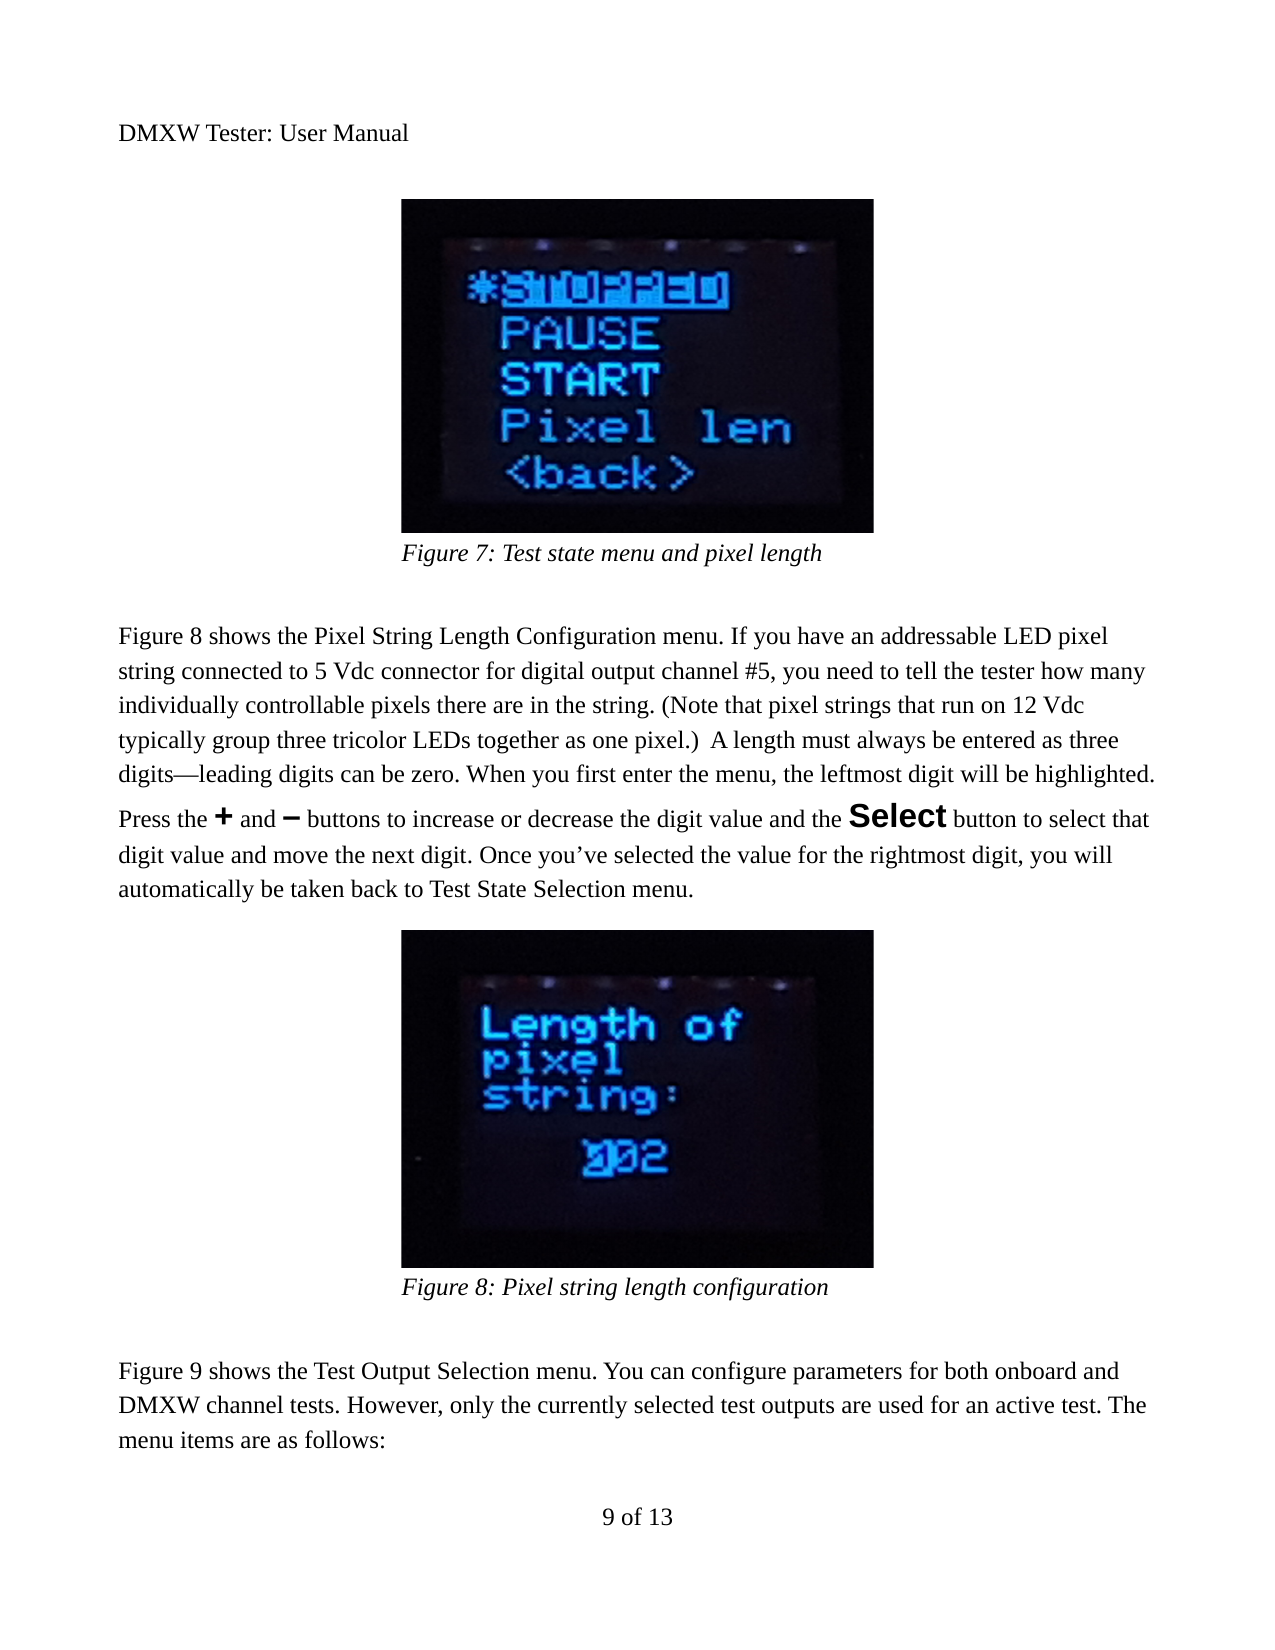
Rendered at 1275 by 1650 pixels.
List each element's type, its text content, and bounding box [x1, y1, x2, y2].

picture [603, 311, 682, 440]
text Figure 8: Pixel string length configuration [401, 930, 874, 1301]
text Figure 7: Test state menu and pixel length [401, 199, 874, 567]
text Figure 9 shows the Test Output Selection menu. You can configure parameters for both onboard and DMXW channel tests. However, only the currently selected test outputs are used for an active test. The menu items are as follows: [118, 1356, 1157, 1454]
text Figure 8 shows the Pixel String Length Configuration menu. If you have an addressable LED pixel string connected to 5 Vdc connector for digital output channel #5, you need to tell the tester how many individually controllable pixels there are in the string. (Note that pixel strings that run on 12 Vdc typically group three tricolor LEDs together as one pixel.) A length must always be entered as three digits—leading digits can be zero. When you first enter the menu, the leftmost digit will be highlighted. Press the + and – buttons to increase or decrease the digit value and the Select button to select that digit value and move the next digit. Once you’ve selected the value for the rightmost digit, you will automatically be taken back to Test State Selection menu. [118, 621, 1157, 903]
picture [616, 1007, 697, 1139]
